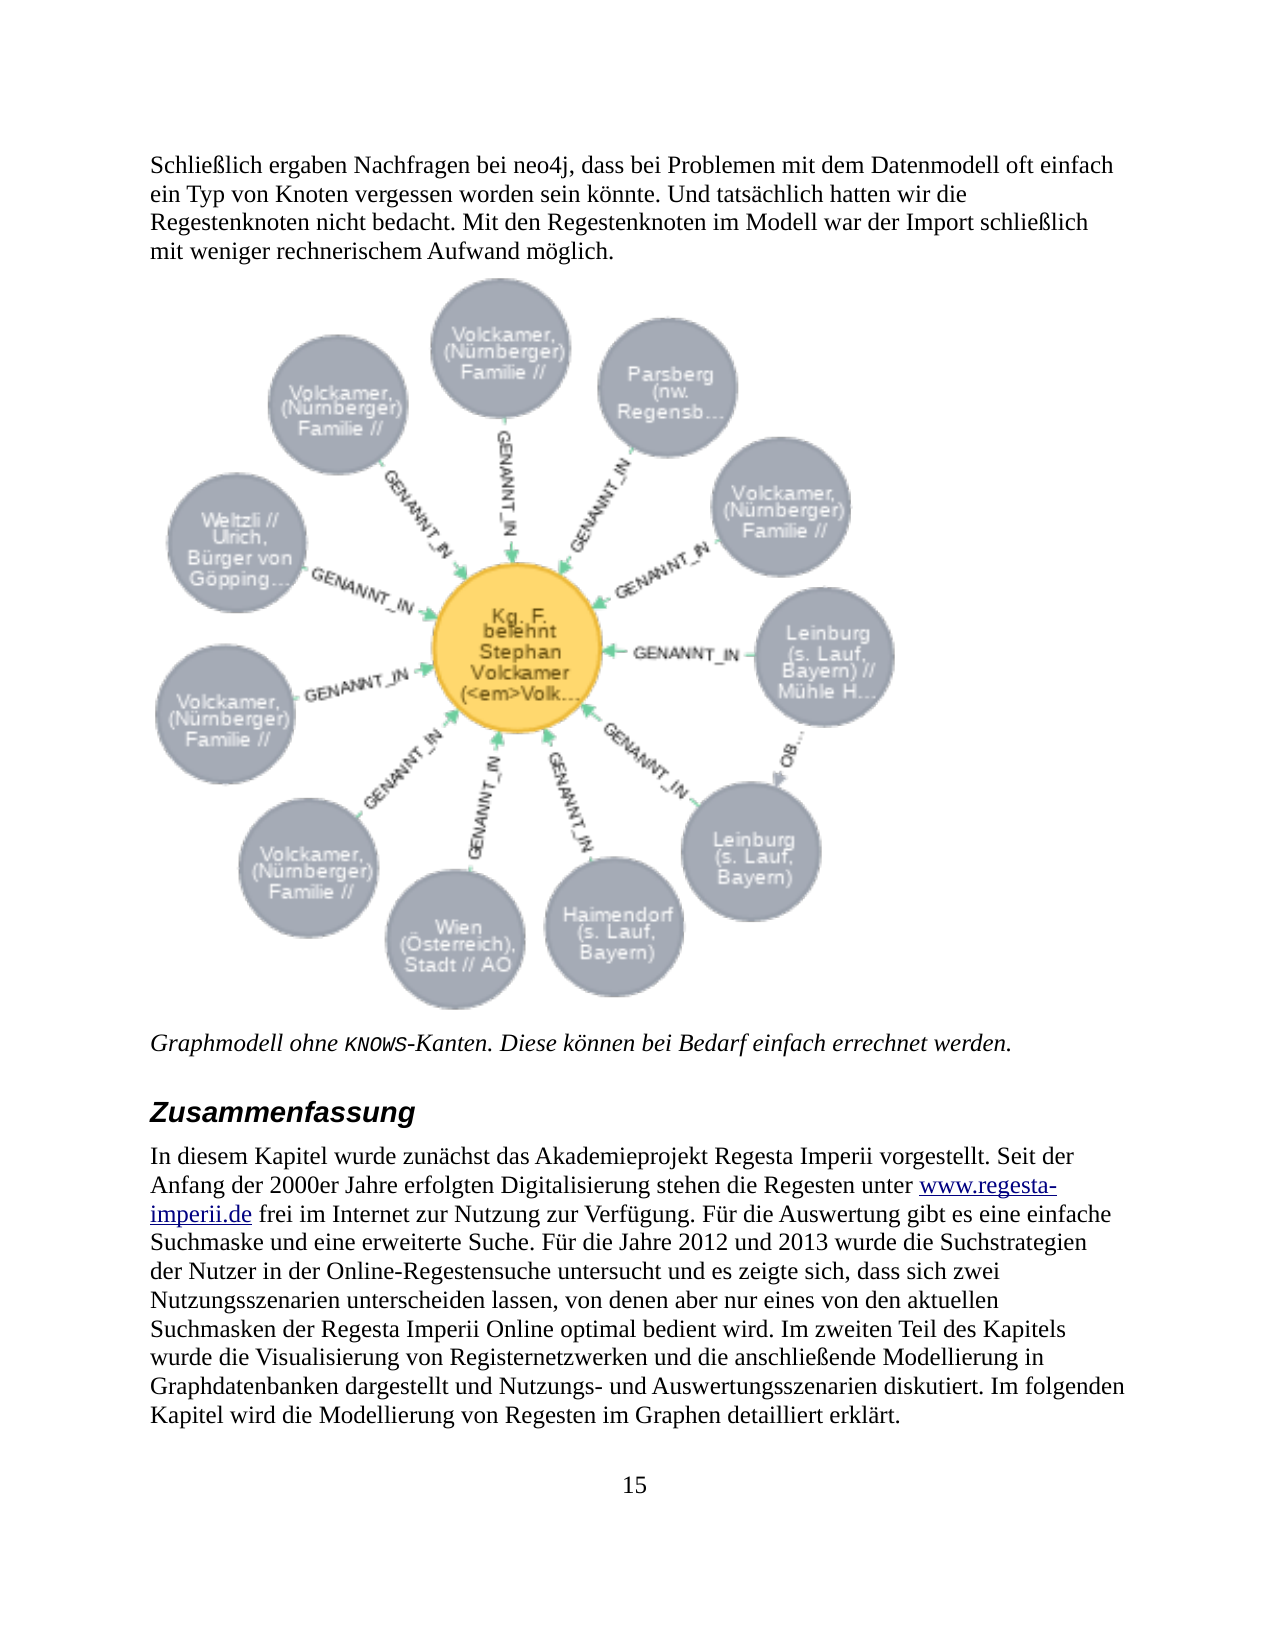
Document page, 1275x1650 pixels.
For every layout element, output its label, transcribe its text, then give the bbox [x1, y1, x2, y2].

text In diesem Kapitel wurde zunächst das Akademieprojekt Regesta Imperii vorgestellt. Seit der Anfang der 2000er Jahre erfolgten Digitalisierung stehen die Regesten unter www.regesta-imperii.de frei im Internet zur Nutzung zur Verfügung. Für die Auswertung gibt es eine einfache Suchmaske und eine erweiterte Suche. Für die Jahre 2012 und 2013 wurde die Suchstrategien der Nutzer in der Online-Regestensuche untersucht und es zeigte sich, dass sich zwei Nutzungsszenarien unterscheiden lassen, von denen aber nur eines von den aktuellen Suchmasken der Regesta Imperii Online optimal bedient wird. Im zweiten Teil des Kapitels wurde die Visualisierung von Registernetzwerken und die anschließende Modellierung in Graphdatenbanken dargestellt und Nutzungs- und Auswertungsszenarien diskutiert. Im folgenden Kapitel wird die Modellierung von Regesten im Graphen detailliert erklärt. [150, 1141, 1125, 1429]
picture [150, 273, 901, 1016]
text Graphmodell ohne KNOWS-Kanten. Diese können bei Bedarf einfach errechnet werden. [150, 1028, 1125, 1058]
subtitle Zusammenfassung [150, 1095, 1125, 1129]
text Schließlich ergaben Nachfragen bei neo4j, dass bei Problemen mit dem Datenmodell oft einfach ein Typ von Knoten vergessen worden sein könnte. Und tatsächlich hatten wir die Regestenknoten nicht bedacht. Mit den Regestenknoten im Modell war der Import schließlich mit weniger rechnerischem Aufwand möglich. [150, 150, 1125, 265]
